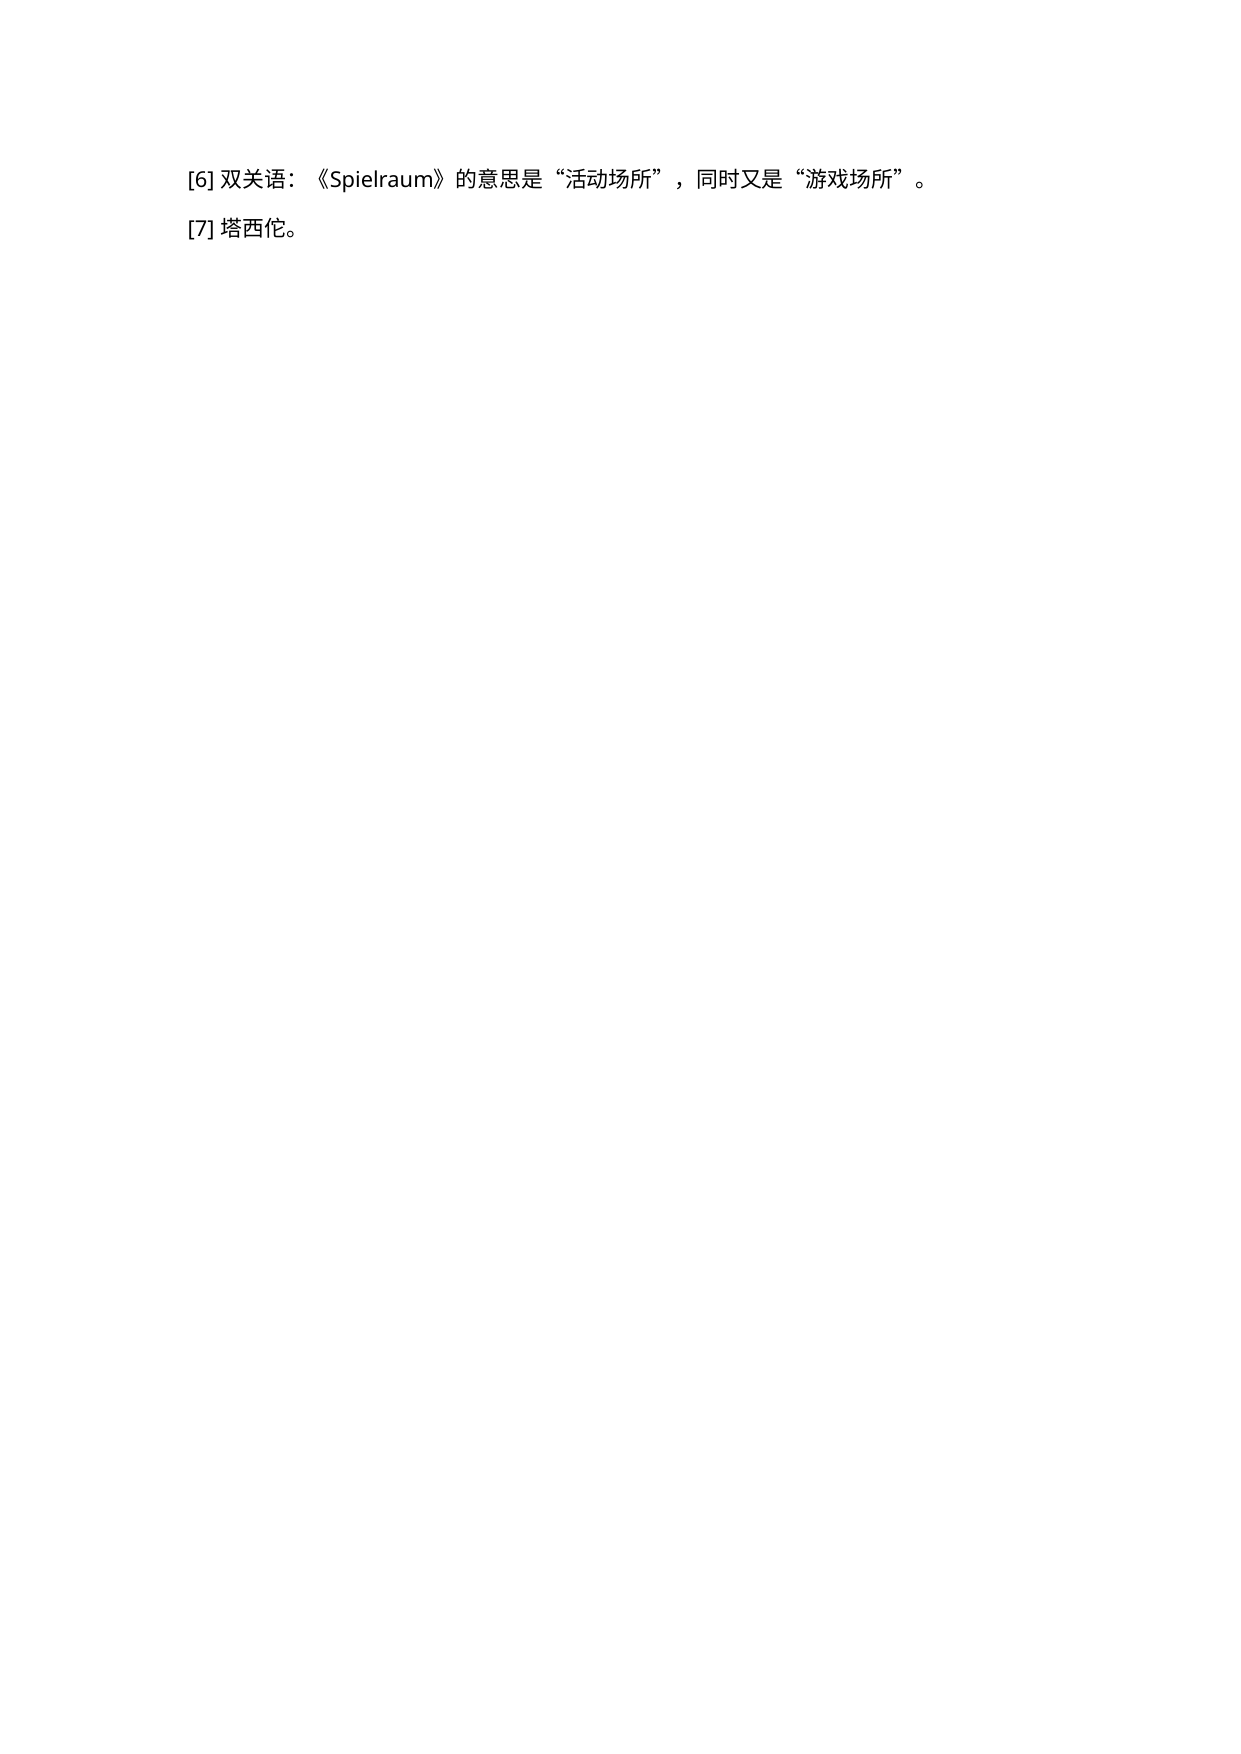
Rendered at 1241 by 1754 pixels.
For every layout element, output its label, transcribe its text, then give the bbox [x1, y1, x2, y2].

text [7] 塔西佗。 [187, 210, 1053, 243]
text [6] 双关语：《Spielraum》的意思是“活动场所”，同时又是“游戏场所”。 [187, 162, 1053, 194]
